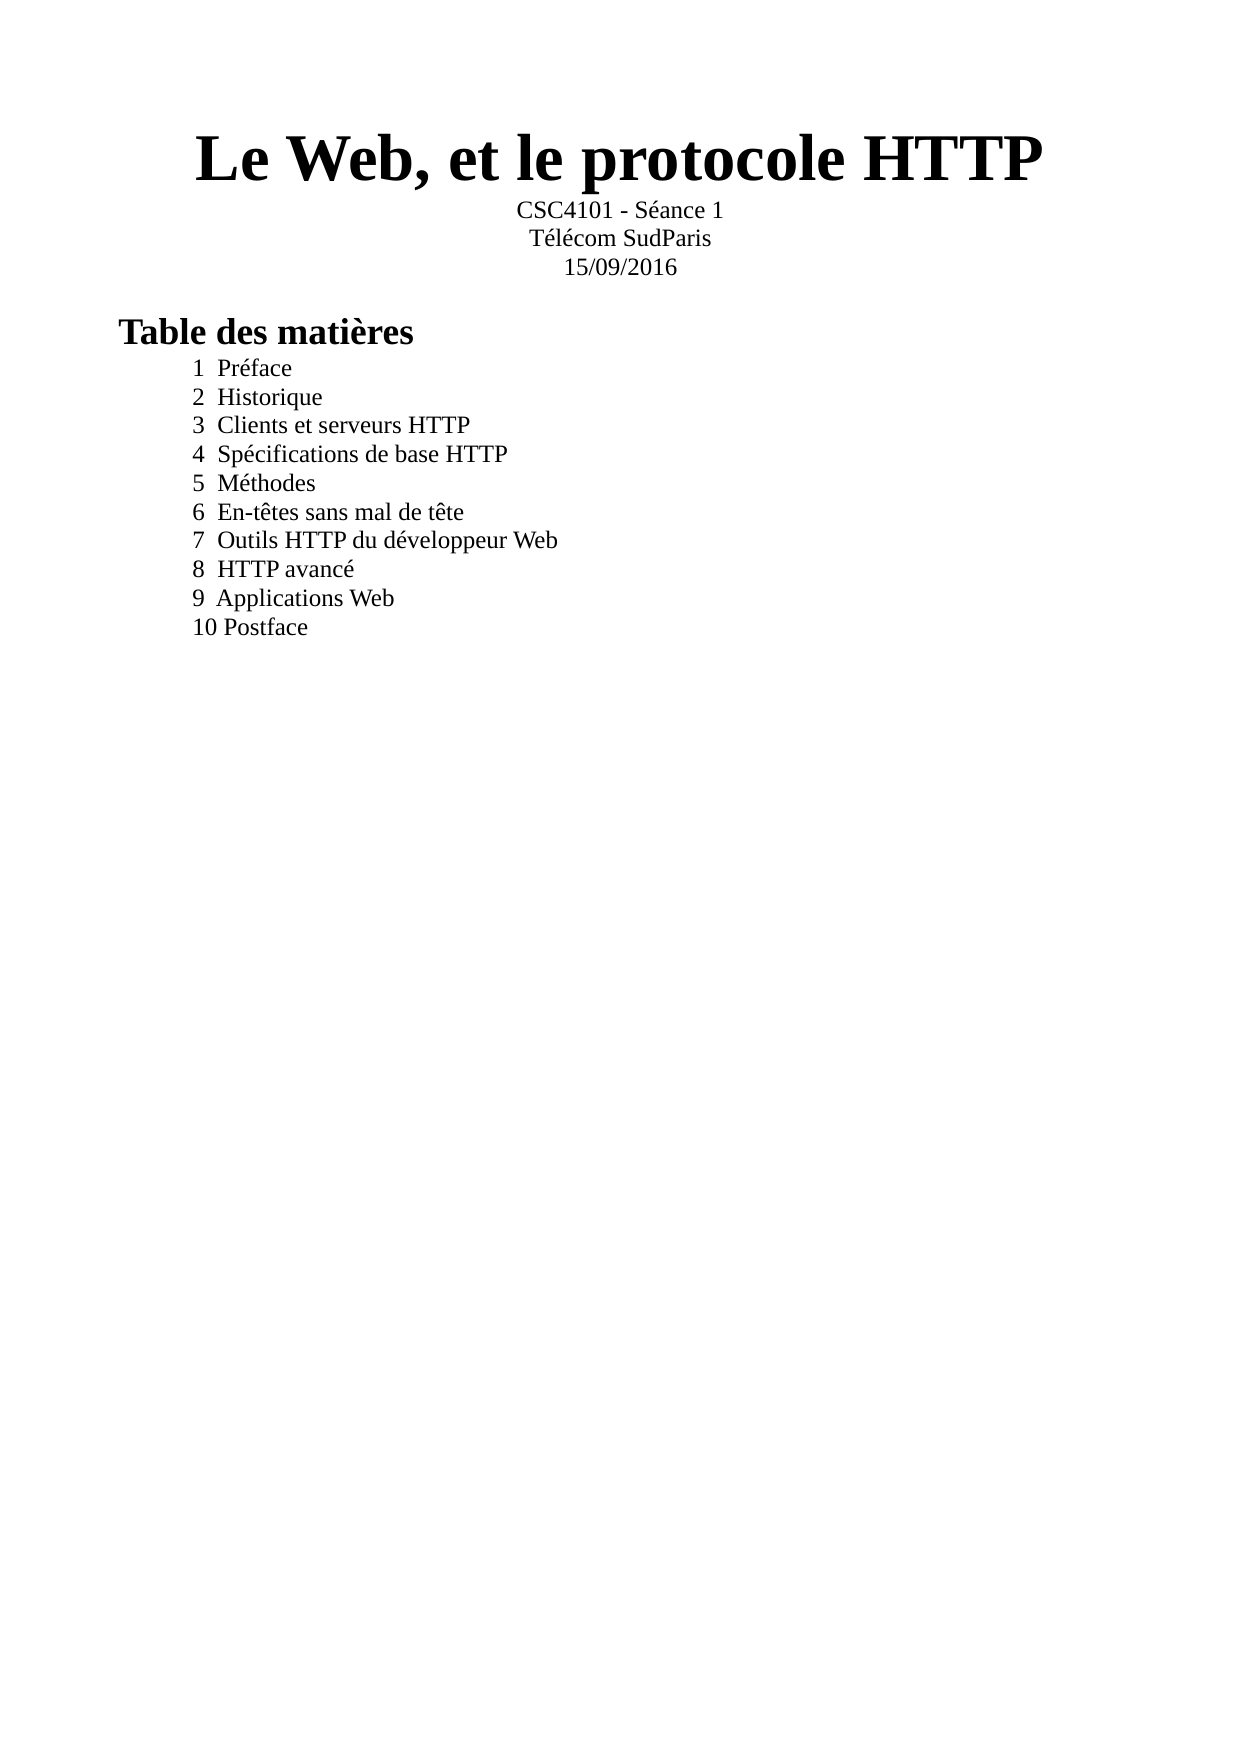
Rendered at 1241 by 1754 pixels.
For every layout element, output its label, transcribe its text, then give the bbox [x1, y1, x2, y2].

text 3 Clients et serveurs HTTP [118, 410, 1122, 439]
text 15/09/2016 [118, 252, 1122, 281]
text CSC4101 - Séance 1 [118, 195, 1122, 223]
text Télécom SudParis [118, 223, 1122, 252]
text Table des matières [118, 310, 1122, 353]
text 4 Spécifications de base HTTP [118, 439, 1122, 468]
text 10 Postface [118, 612, 1122, 640]
text 7 Outils HTTP du développeur Web [118, 525, 1122, 554]
text 6 En-têtes sans mal de tête [118, 497, 1122, 525]
text Le Web, et le protocole HTTP [118, 118, 1122, 195]
text 9 Applications Web [118, 583, 1122, 612]
text 1 Préface [118, 353, 1122, 382]
text 8 HTTP avancé [118, 554, 1122, 583]
text 2 Historique [118, 382, 1122, 410]
text 5 Méthodes [118, 468, 1122, 497]
